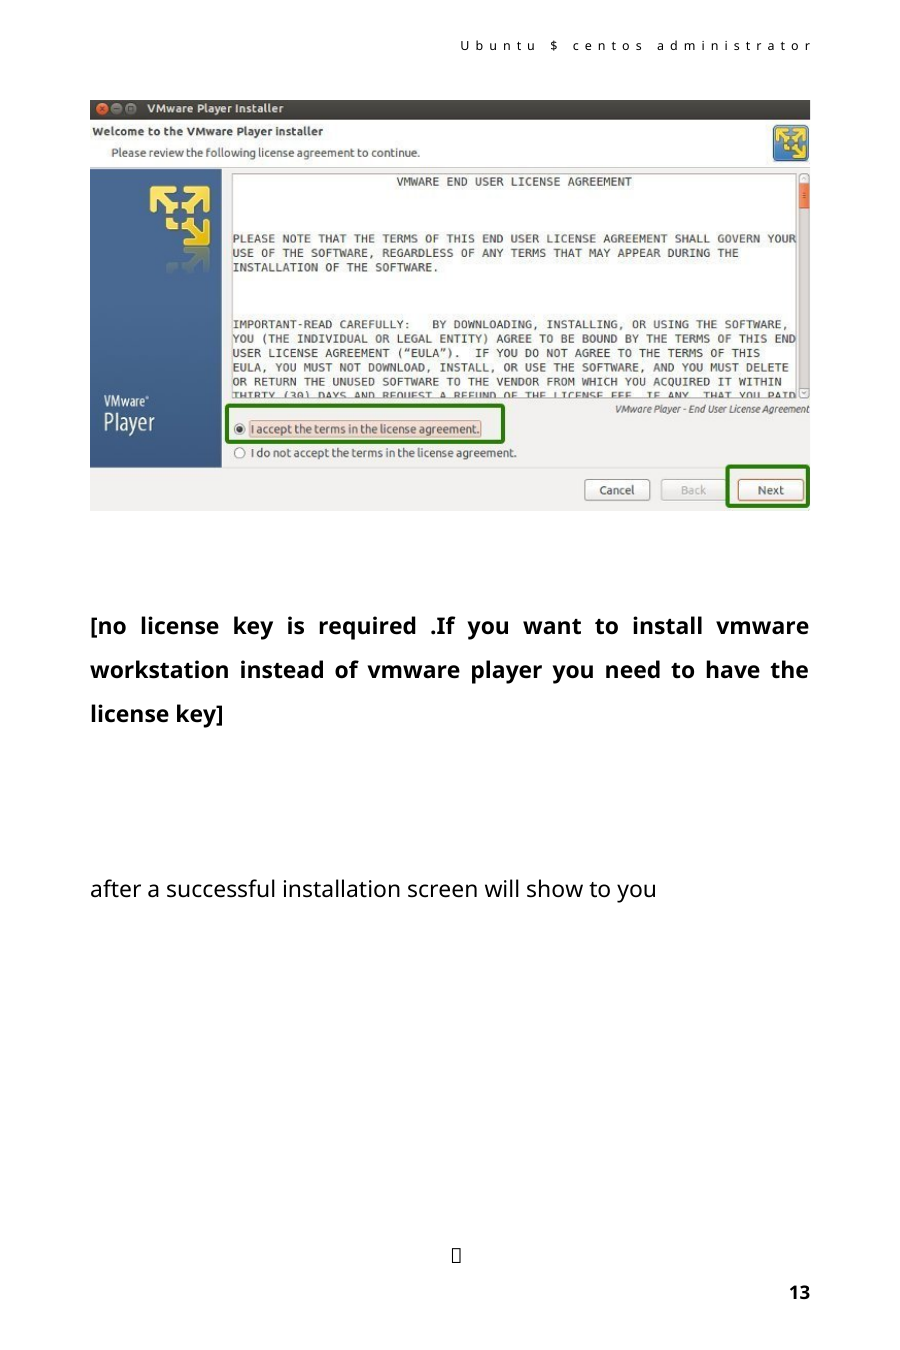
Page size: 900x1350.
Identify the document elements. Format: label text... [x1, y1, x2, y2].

picture [90, 100, 811, 511]
text after a successful installation screen will show to you [90, 873, 810, 904]
text [no license key is required .If you want to install vmware workstation instead of vmware player you need to have the license key] [90, 610, 810, 729]
